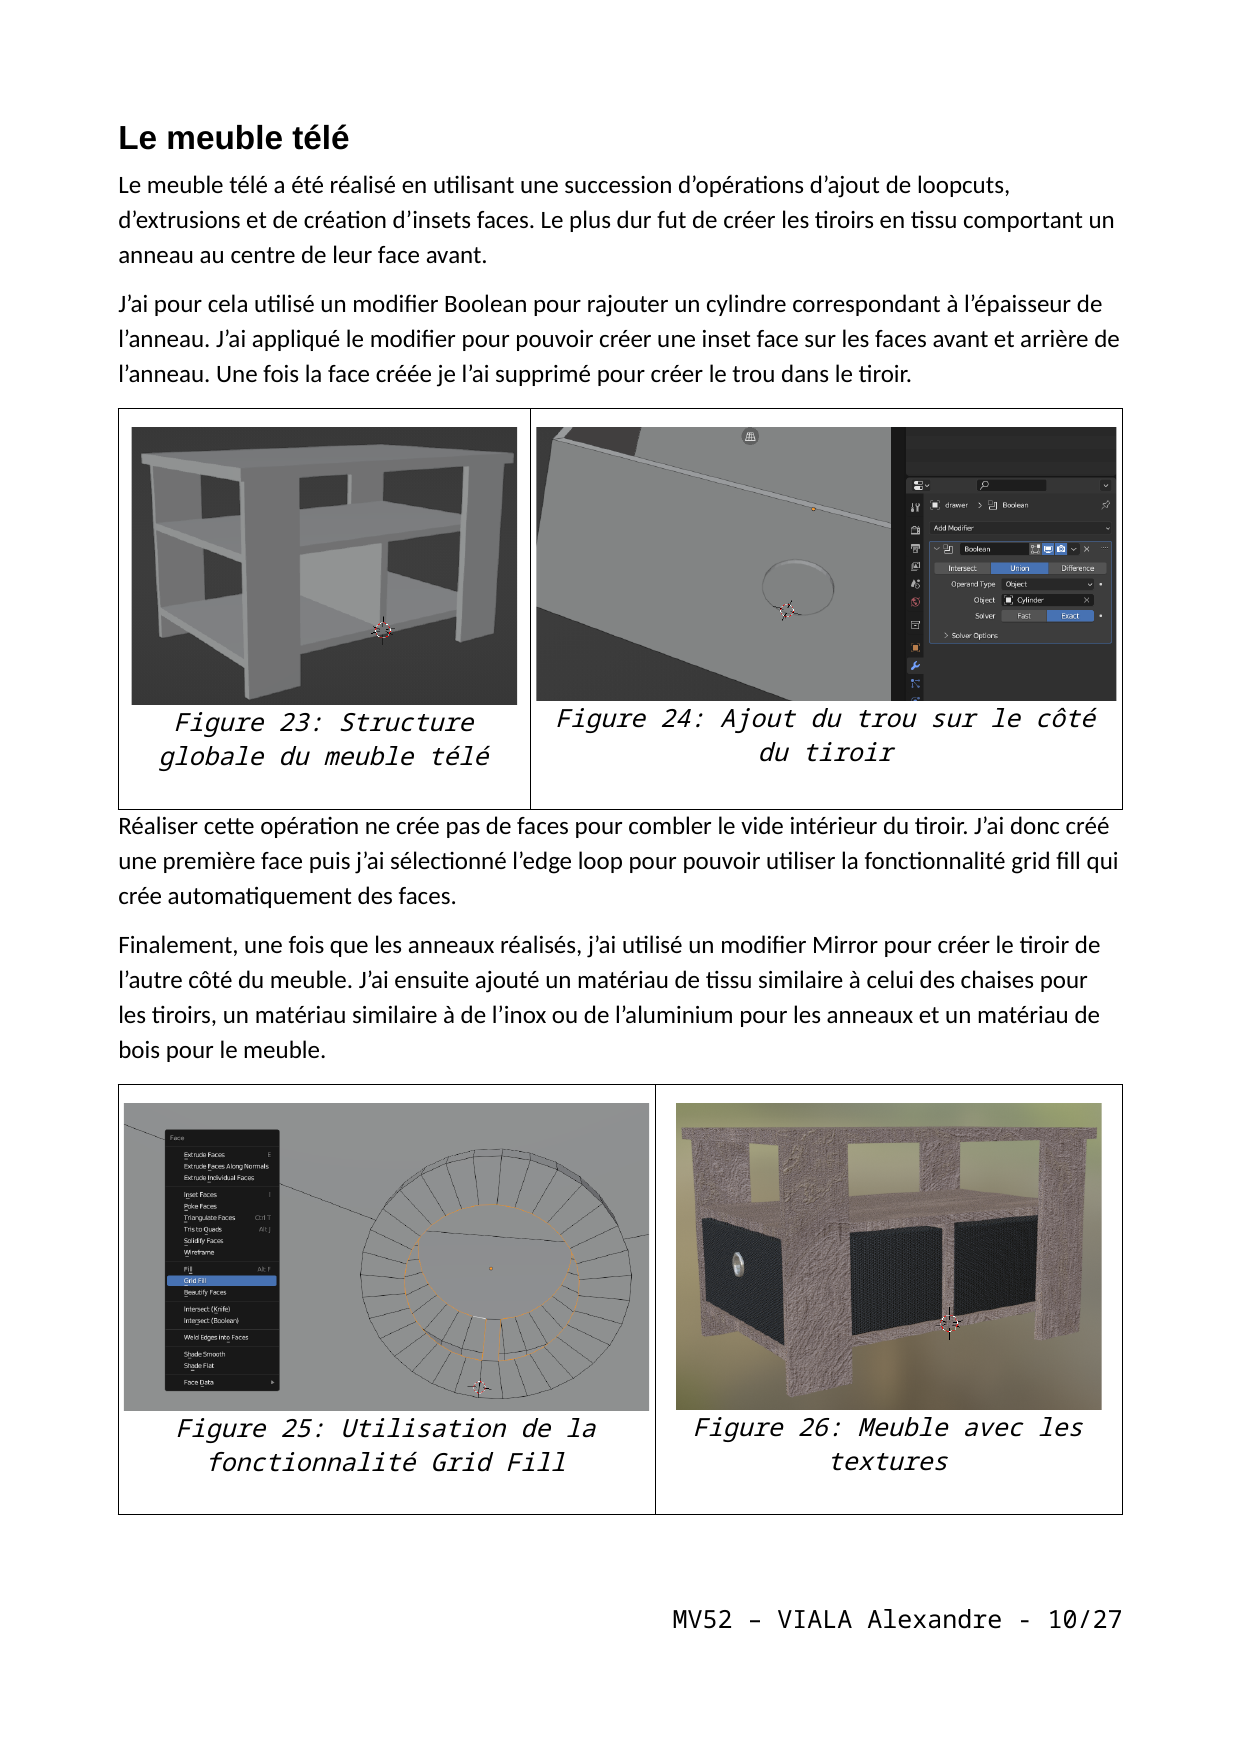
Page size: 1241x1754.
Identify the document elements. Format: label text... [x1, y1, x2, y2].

picture [676, 1103, 1102, 1410]
text Finalement, une fois que les anneaux réalisés, j’ai utilisé un modifier Mirror pour créer le tiroir de l’autre côté du meuble. J’ai ensuite ajouté un matériau de tissu similaire à celui des chaises pour les tiroirs, un matériau similaire à de l’inox ou de l’aluminium pour les anneaux et un matériau de bois pour le meuble. [118, 930, 1122, 1065]
text J’ai pour cela utilisé un modifier Boolean pour rajouter un cylindre correspondant à l’épaisseur de l’anneau. J’ai appliqué le modifier pour pouvoir créer une inset face sur les faces avant et arrière de l’anneau. Une fois la face créée je l’ai supprimé pour créer le trou dans le tiroir. [118, 289, 1122, 389]
table_header [531, 409, 1122, 809]
subtitle Le meuble télé [118, 118, 1122, 157]
picture [123, 1103, 650, 1411]
text Le meuble télé a été réalisé en utilisant une succession d’opérations d’ajout de loopcuts, d’extrusions et de création d’insets faces. Le plus dur fut de créer les tiroirs en tissu comportant un anneau au centre de leur face avant. [118, 169, 1122, 269]
table_header [119, 409, 530, 809]
table_header [656, 1085, 1122, 1514]
table_header [119, 1085, 655, 1514]
text Réaliser cette opération ne crée pas de faces pour combler le vide intérieur du tiroir. J’ai donc créé une première face puis j’ai sélectionné l’edge loop pour pouvoir utiliser la fonctionnalité grid fill qui crée automatiquement des faces. [118, 810, 1122, 911]
picture [536, 427, 1117, 701]
picture [131, 427, 518, 705]
